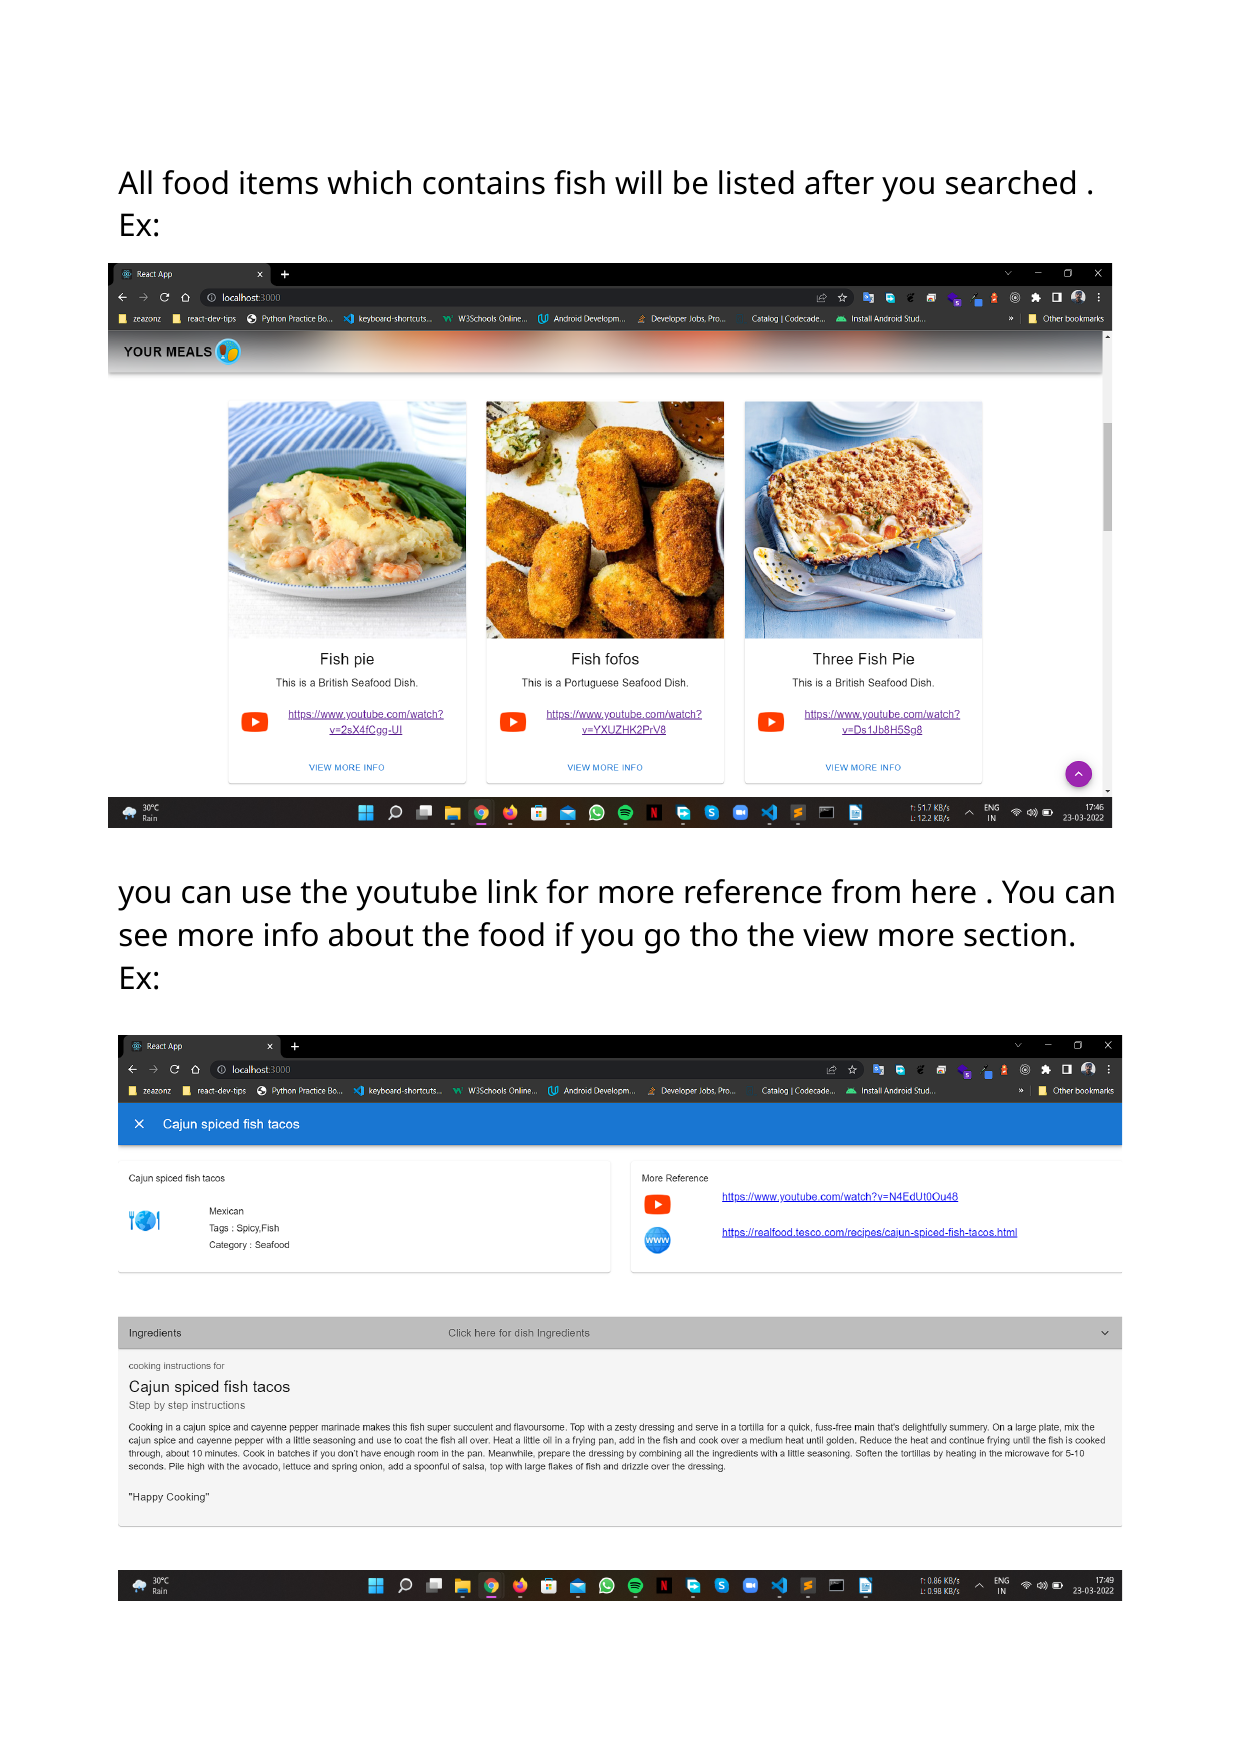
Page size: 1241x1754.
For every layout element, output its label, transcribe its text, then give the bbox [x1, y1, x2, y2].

text Ex: [118, 203, 1122, 246]
picture [118, 1035, 1123, 1601]
text you can use the youtube link for more reference from here . You can see more info about the food if you go tho the view more section. Ex: [118, 870, 1122, 998]
picture [108, 263, 1113, 828]
text All food items which contains fish will be listed after you searched . [118, 161, 1122, 203]
